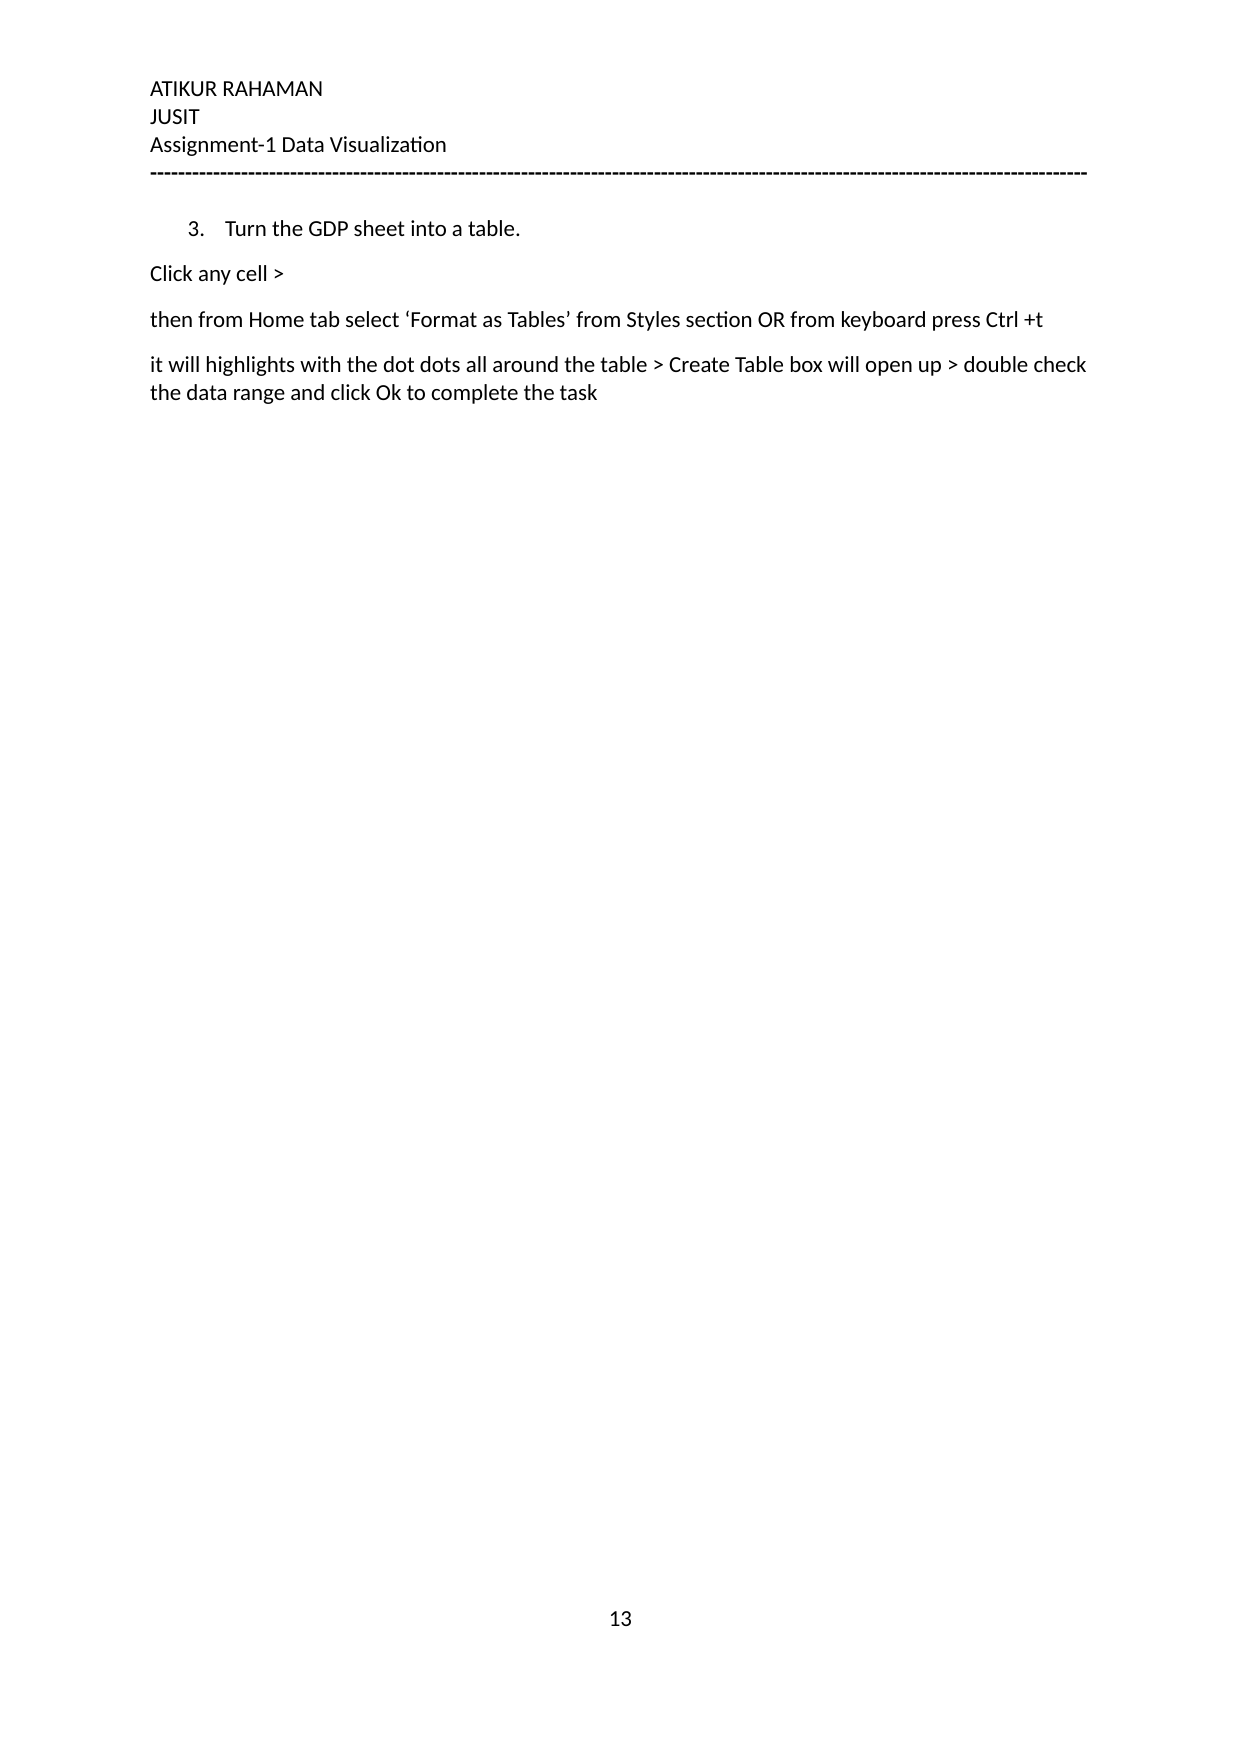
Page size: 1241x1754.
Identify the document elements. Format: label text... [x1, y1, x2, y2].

text then from Home tab select ‘Format as Tables’ from Styles section OR from keyboard press Ctrl +t [150, 305, 1090, 333]
text Click any cell > [150, 259, 1090, 288]
list Turn the GDP sheet into a table. [187, 214, 1090, 242]
text it will highlights with the dot dots all around the table > Create Table box will open up > double check the data range and click Ok to complete the task [150, 350, 1090, 407]
